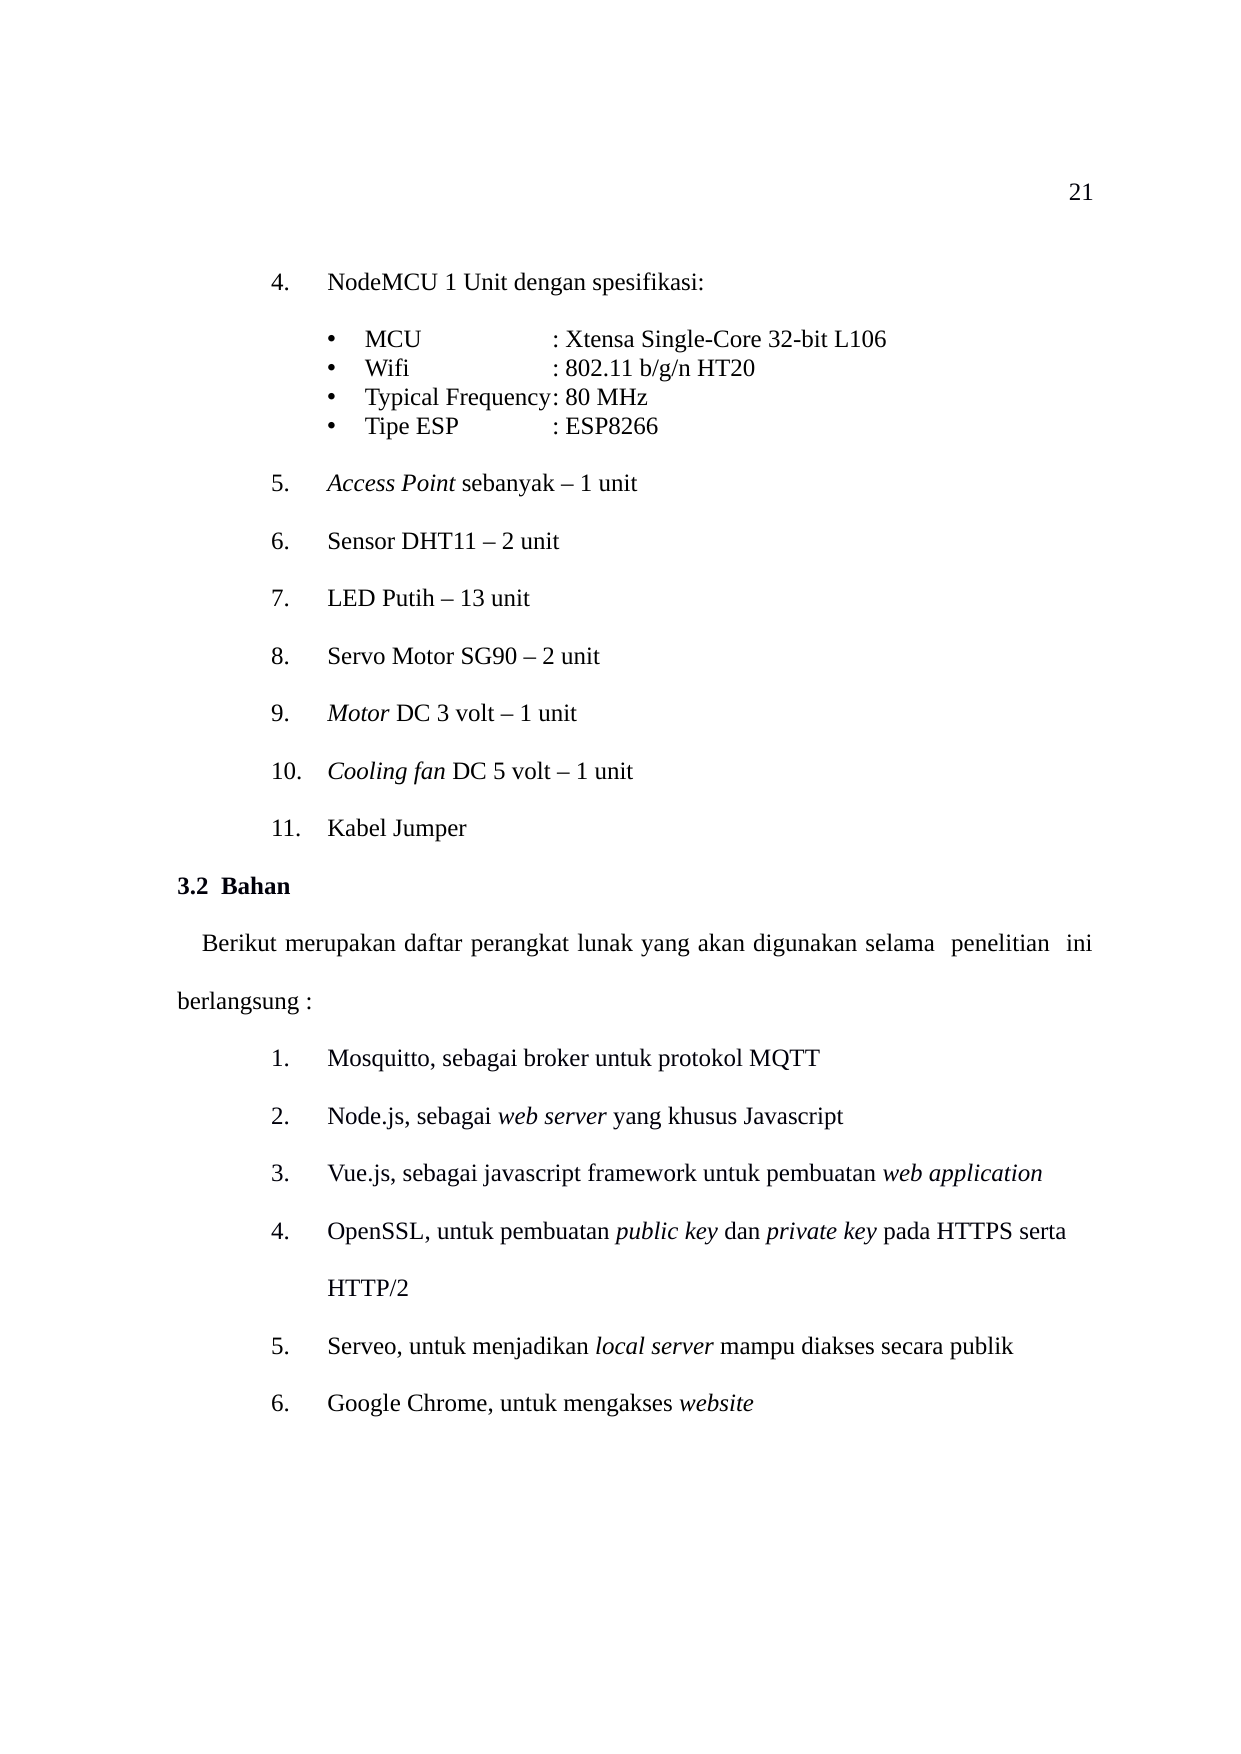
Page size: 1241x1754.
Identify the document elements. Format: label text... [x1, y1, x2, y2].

list Serveo, untuk menjadikan local server mampu diakses secara publik [271, 1331, 1093, 1359]
list Cooling fan DC 5 volt – 1 unit [252, 756, 1093, 784]
list MCU : Xtensa Single-Core 32-bit L106 [327, 324, 1093, 353]
list Typical Frequency : 80 MHz [327, 382, 1093, 411]
list Tipe ESP : ESP8266 [327, 411, 1093, 439]
list Kabel Jumper [252, 813, 1093, 842]
list HTTP/2 [271, 1273, 1093, 1302]
text Berikut merupakan daftar perangkat lunak yang akan digunakan selama penelitian ini berlangsung : [177, 928, 1093, 1014]
list NodeMCU 1 Unit dengan spesifikasi: [252, 267, 1093, 296]
list Google Chrome, untuk mengakses website [271, 1388, 1093, 1417]
subtitle 3.2 Bahan [177, 871, 1093, 899]
list LED Putih – 13 unit [252, 583, 1093, 612]
list Servo Motor SG90 – 2 unit [252, 641, 1093, 669]
list Wifi : 802.11 b/g/n HT20 [327, 353, 1093, 382]
list Access Point sebanyak – 1 unit [252, 468, 1093, 497]
list Node.js, sebagai web server yang khusus Javascript [271, 1101, 1093, 1129]
list Mosquitto, sebagai broker untuk protokol MQTT [271, 1043, 1093, 1072]
list Motor DC 3 volt – 1 unit [252, 698, 1093, 727]
list OpenSSL, untuk pembuatan public key dan private key pada HTTPS serta [271, 1216, 1093, 1244]
list Vue.js, sebagai javascript framework untuk pembuatan web application [271, 1158, 1093, 1187]
list Sensor DHT11 – 2 unit [252, 526, 1093, 554]
